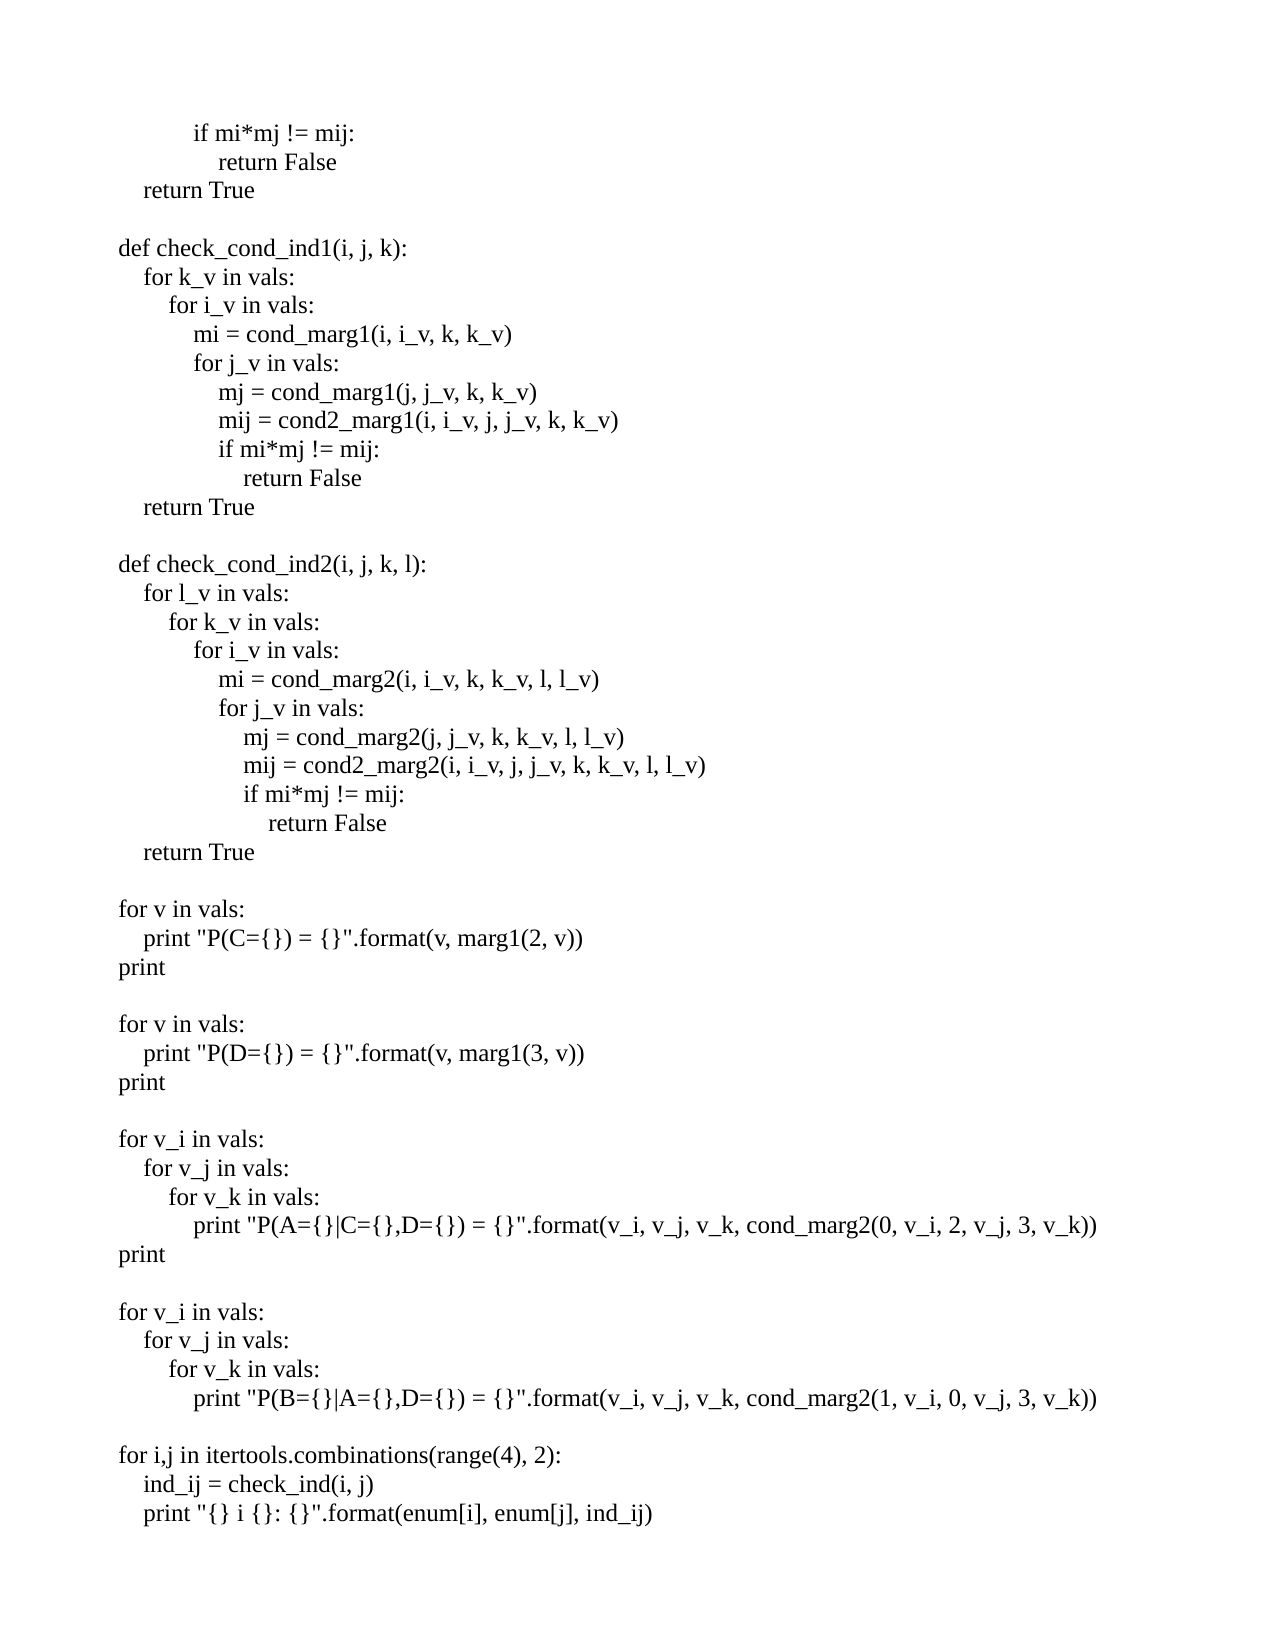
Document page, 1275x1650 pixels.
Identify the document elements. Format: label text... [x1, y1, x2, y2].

text ind_ij = check_ind(i, j) [118, 1469, 1157, 1498]
text print [118, 952, 1157, 981]
text for v_i in vals: [118, 1297, 1157, 1326]
text for k_v in vals: [118, 607, 1157, 636]
text return False [118, 808, 1157, 837]
text print [118, 1239, 1157, 1268]
text return True [118, 492, 1157, 521]
text for v in vals: [118, 894, 1157, 923]
text for k_v in vals: [118, 262, 1157, 291]
text for v_j in vals: [118, 1326, 1157, 1354]
text mi = cond_marg1(i, i_v, k, k_v) [118, 319, 1157, 348]
text print "P(D={}) = {}".format(v, marg1(3, v)) [118, 1038, 1157, 1067]
text mj = cond_marg2(j, j_v, k, k_v, l, l_v) [118, 722, 1157, 751]
text return False [118, 147, 1157, 176]
text mi = cond_marg2(i, i_v, k, k_v, l, l_v) [118, 664, 1157, 693]
text if mi*mj != mij: [118, 118, 1157, 147]
text print "P(B={}|A={},D={}) = {}".format(v_i, v_j, v_k, cond_marg2(1, v_i, 0, v_j, 3, v_k)) [118, 1383, 1157, 1412]
text for i_v in vals: [118, 291, 1157, 319]
text return True [118, 837, 1157, 866]
text mj = cond_marg1(j, j_v, k, k_v) [118, 377, 1157, 406]
text for v_k in vals: [118, 1182, 1157, 1211]
text def check_cond_ind2(i, j, k, l): [118, 549, 1157, 578]
text for j_v in vals: [118, 693, 1157, 722]
text for i_v in vals: [118, 636, 1157, 664]
text for v_k in vals: [118, 1354, 1157, 1383]
text if mi*mj != mij: [118, 434, 1157, 463]
text def check_cond_ind1(i, j, k): [118, 233, 1157, 262]
text if mi*mj != mij: [118, 779, 1157, 808]
text for v_j in vals: [118, 1153, 1157, 1182]
text return False [118, 463, 1157, 492]
text for v_i in vals: [118, 1124, 1157, 1153]
text for i,j in itertools.combinations(range(4), 2): [118, 1441, 1157, 1469]
text for v in vals: [118, 1009, 1157, 1038]
text print "{} i {}: {}".format(enum[i], enum[j], ind_ij) [118, 1498, 1157, 1527]
text for l_v in vals: [118, 578, 1157, 607]
text return True [118, 176, 1157, 204]
text for j_v in vals: [118, 348, 1157, 377]
text print [118, 1067, 1157, 1096]
text mij = cond2_marg1(i, i_v, j, j_v, k, k_v) [118, 406, 1157, 434]
text print "P(C={}) = {}".format(v, marg1(2, v)) [118, 923, 1157, 952]
text print "P(A={}|C={},D={}) = {}".format(v_i, v_j, v_k, cond_marg2(0, v_i, 2, v_j, 3, v_k)) [118, 1211, 1157, 1239]
text mij = cond2_marg2(i, i_v, j, j_v, k, k_v, l, l_v) [118, 751, 1157, 779]
